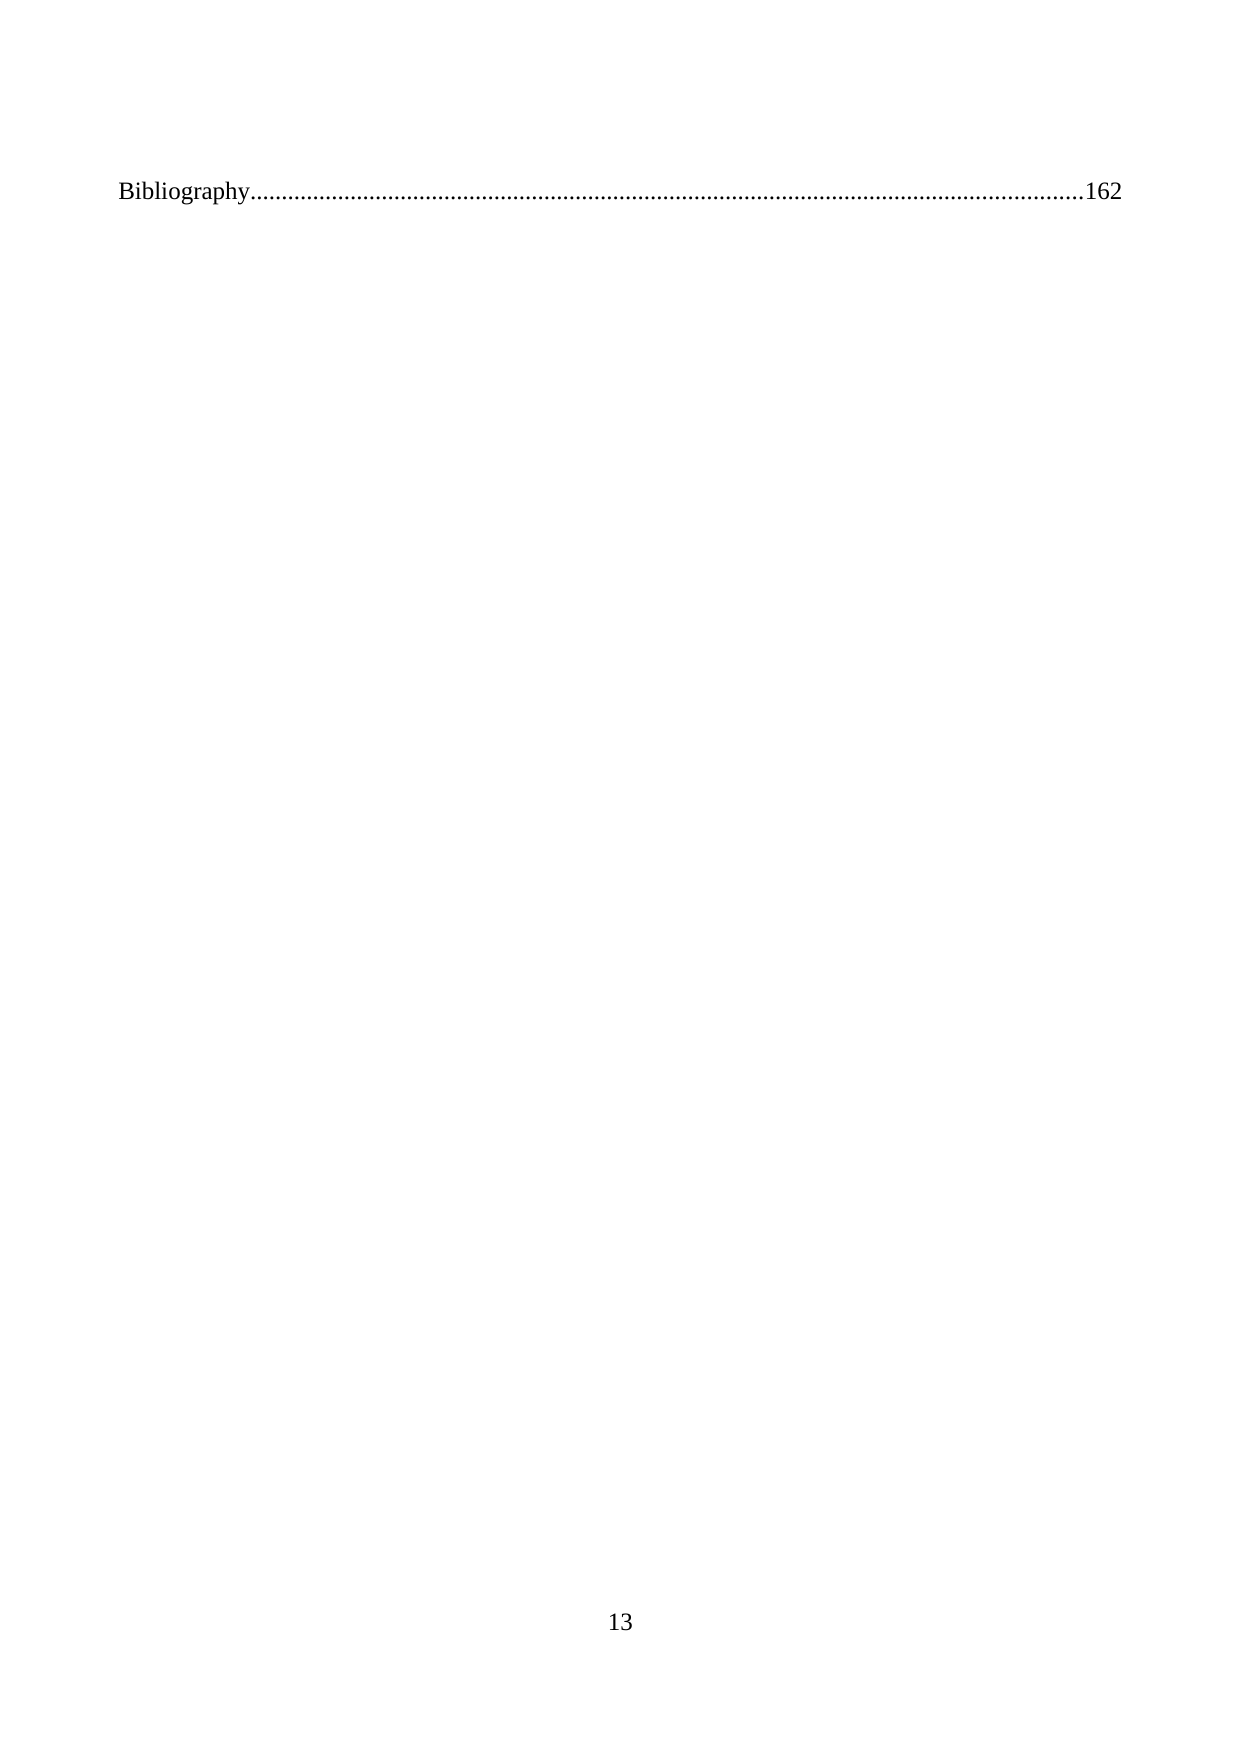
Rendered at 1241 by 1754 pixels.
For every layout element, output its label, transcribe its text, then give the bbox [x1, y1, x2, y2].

text Bibliography 162 [118, 176, 1122, 205]
